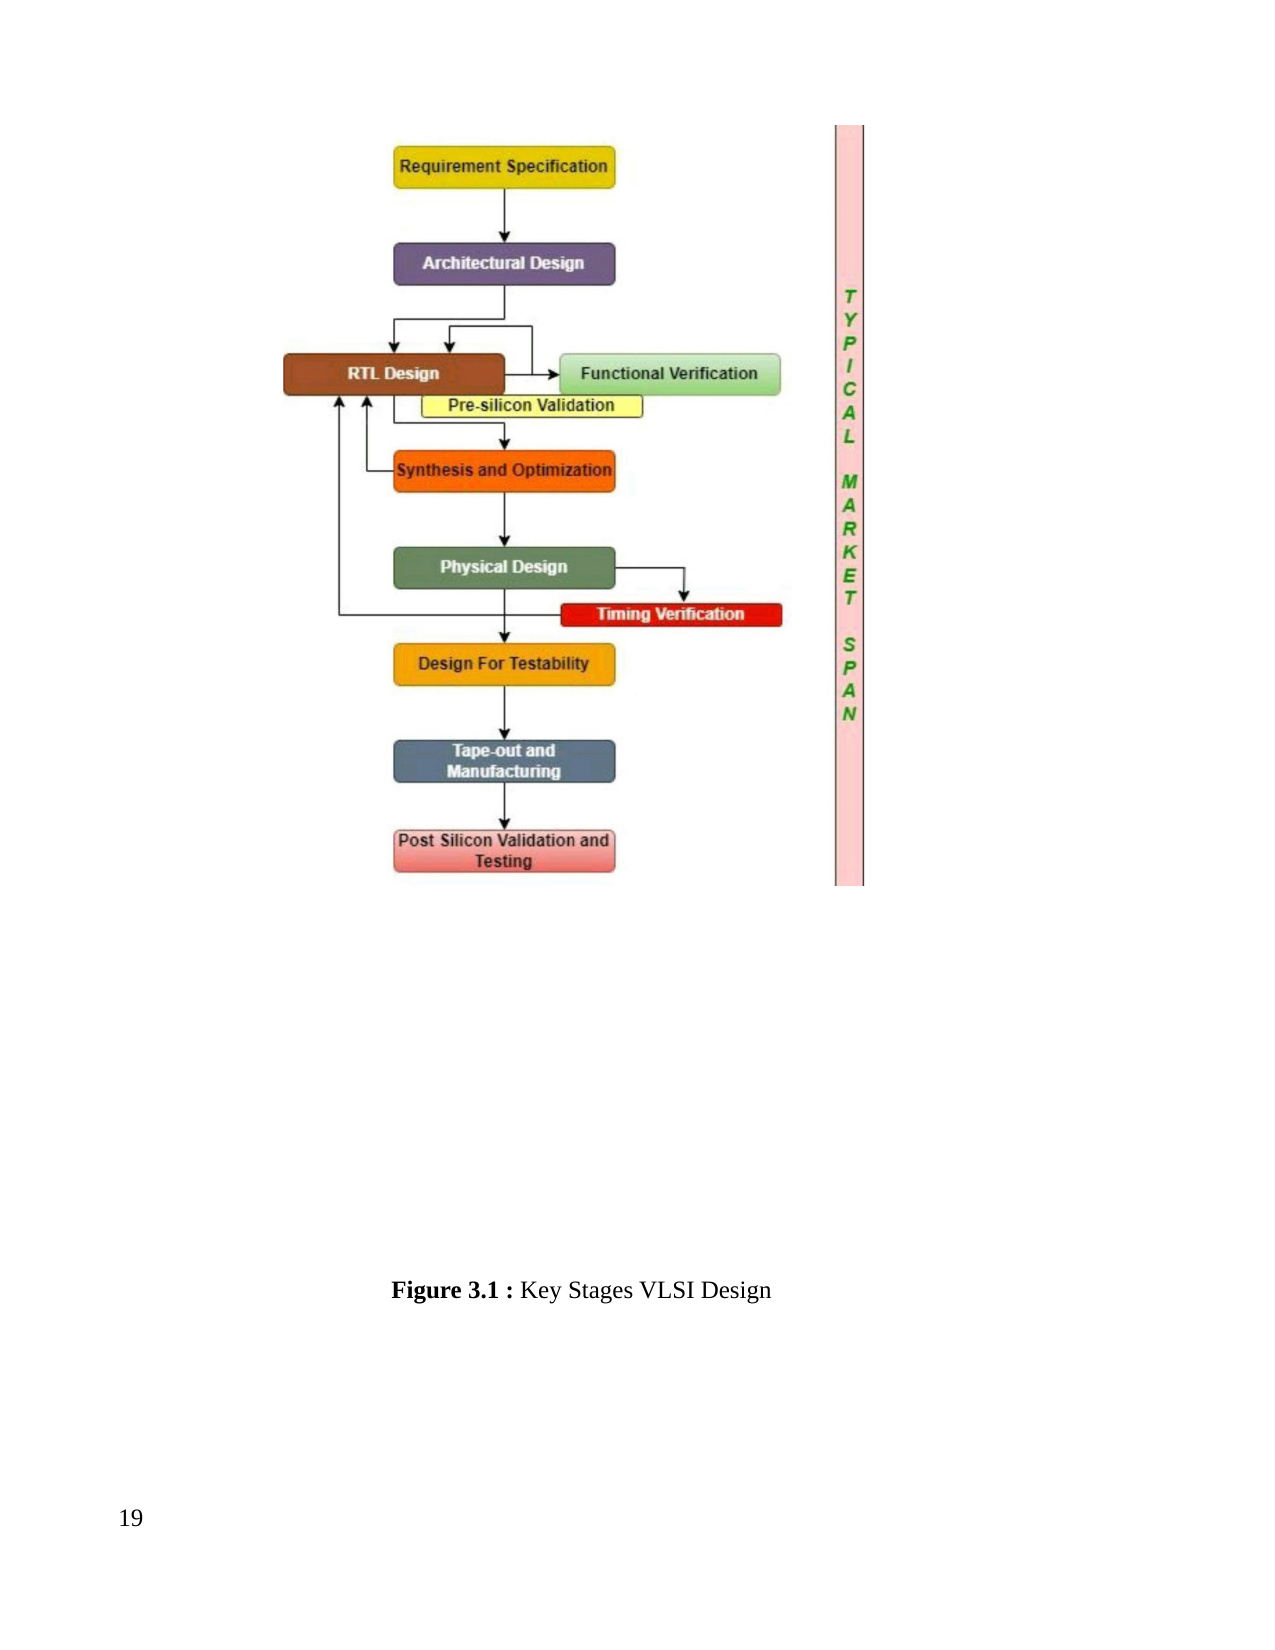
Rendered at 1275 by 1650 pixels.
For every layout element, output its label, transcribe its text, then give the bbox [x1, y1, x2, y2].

text Figure 3.1 : Key Stages VLSI Design [118, 1275, 1157, 1304]
picture [283, 125, 865, 886]
